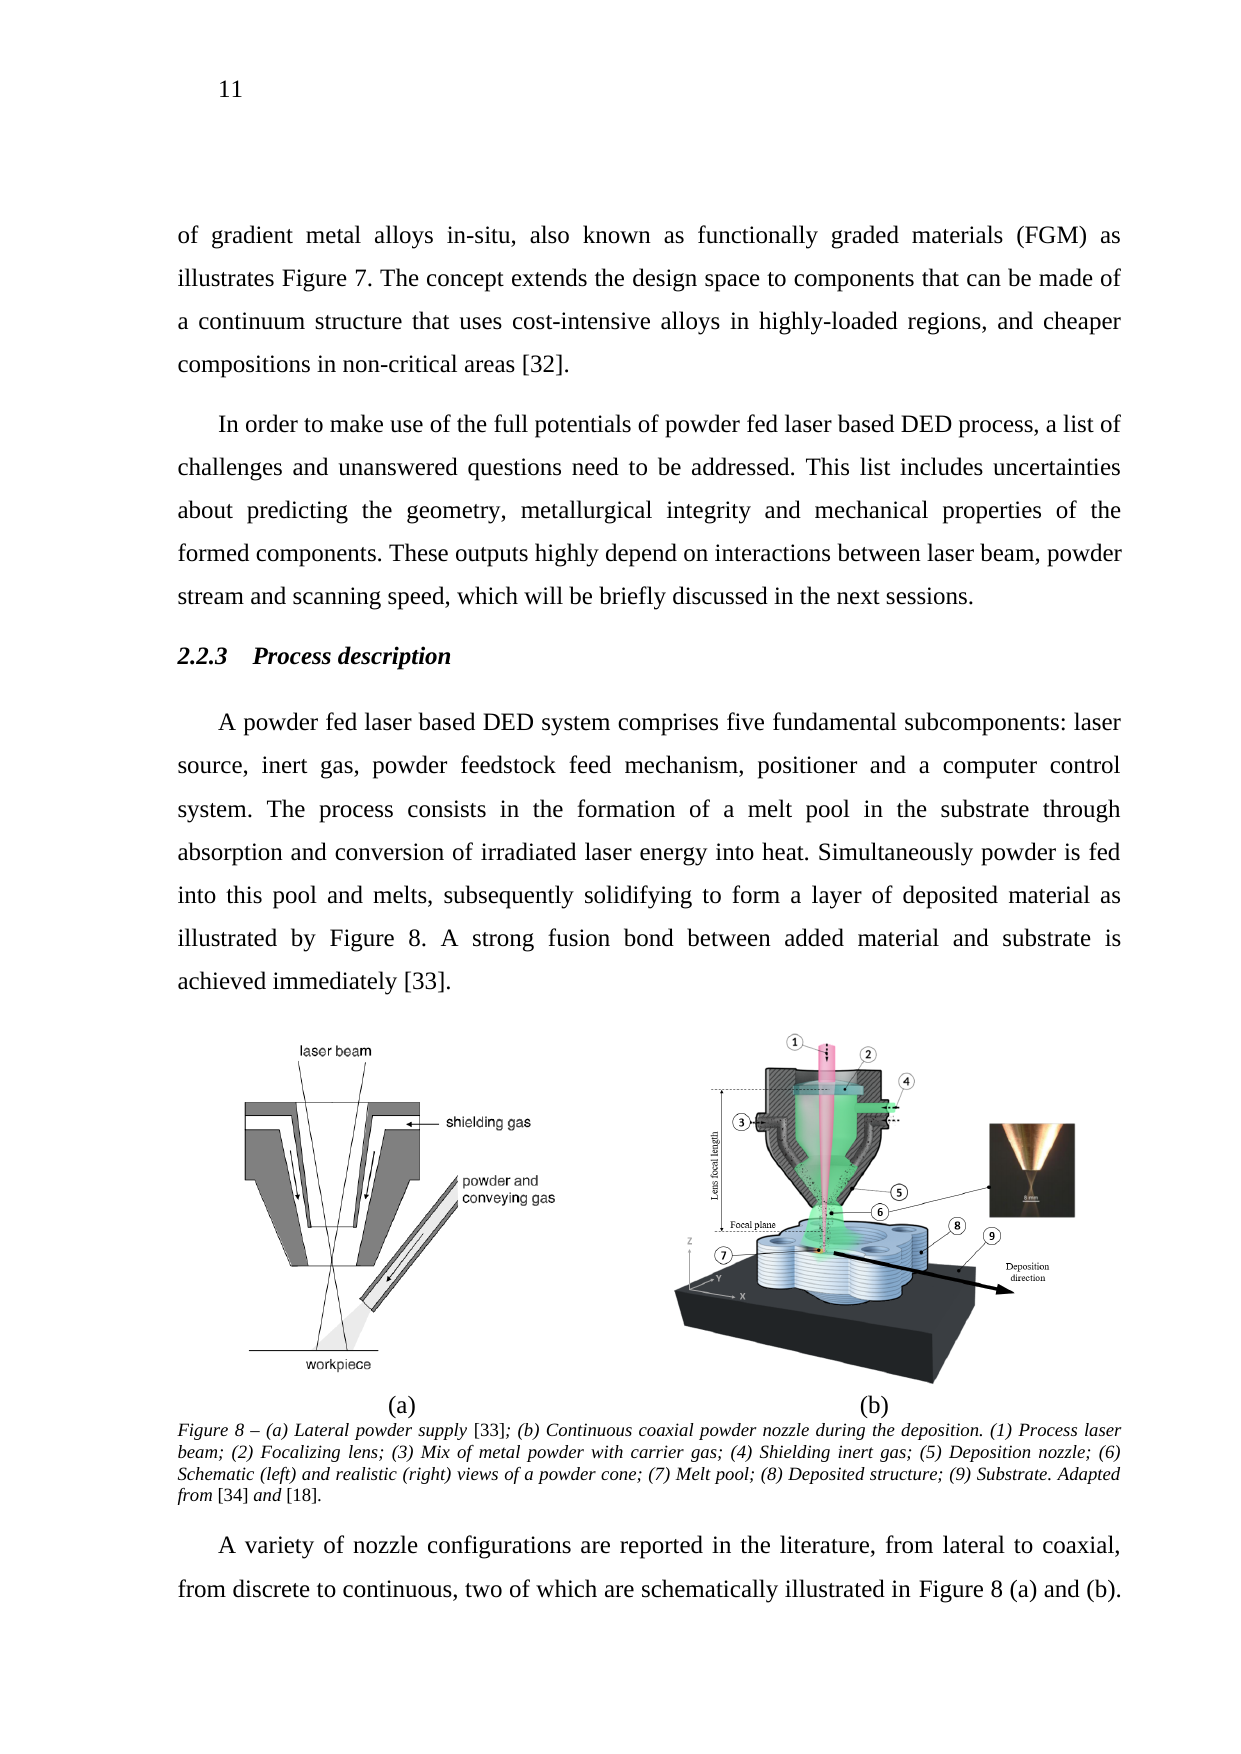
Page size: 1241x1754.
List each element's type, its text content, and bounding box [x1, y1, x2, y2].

picture [221, 1026, 583, 1382]
text of gradient metal alloys in-situ, also known as functionally graded materials (FGM) as illustrates Figure 7. The concept extends the design space to components that can be made of a continuum structure that uses cost-intensive alloys in highly-loaded regions, and cheaper compositions in non-critical areas [32]. [177, 220, 1122, 378]
text A variety of nozzle configurations are reported in the literature, from lateral to coaxial, from discrete to continuous, two of which are schematically illustrated in Figure 8 (a) and (b). [177, 1531, 1122, 1602]
table_header [177, 1026, 626, 1391]
text In order to make use of the full potentials of powder fed laser based DED process, a list of challenges and unanswered questions need to be addressed. This list includes uncertainties about predicting the geometry, metallurgical integrity and mechanical properties of the formed components. These outputs highly depend on interactions between laser beam, powder stream and scanning speed, which will be briefly discussed in the next sessions. [177, 409, 1122, 610]
text A powder fed laser based DED system comprises five fundamental subcomponents: laser source, inert gas, powder feedstock feed mechanism, positioner and a computer control system. The process consists in the formation of a melt pool in the substrate through absorption and conversion of irradiated laser energy into heat. Simultaneously powder is fed into this pool and melts, subsequently solidifying to form a layer of deposited material as illustrated by Figure 8. A strong fusion bond between added material and substrate is achieved immediately [33]. [177, 707, 1122, 995]
text Figure 8 – (a) Lateral powder supply [33]; (b) Continuous coaxial powder nozzle during the deposition. (1) Process laser beam; (2) Focalizing lens; (3) Mix of metal powder with carrier gas; (4) Shielding inert gas; (5) Deposition nozzle; (6) Schematic (left) and realistic (right) views of a powder cone; (7) Melt pool; (8) Deposited structure; (9) Substrate. Adapted from [34] and [18]. [177, 1419, 1122, 1506]
picture [668, 1026, 1080, 1391]
table_cell (a) [177, 1391, 626, 1419]
table_header [1080, 1026, 1122, 1391]
table_cell (b) [626, 1391, 1122, 1419]
table_header [626, 1026, 668, 1391]
subtitle Process description [177, 641, 1122, 670]
